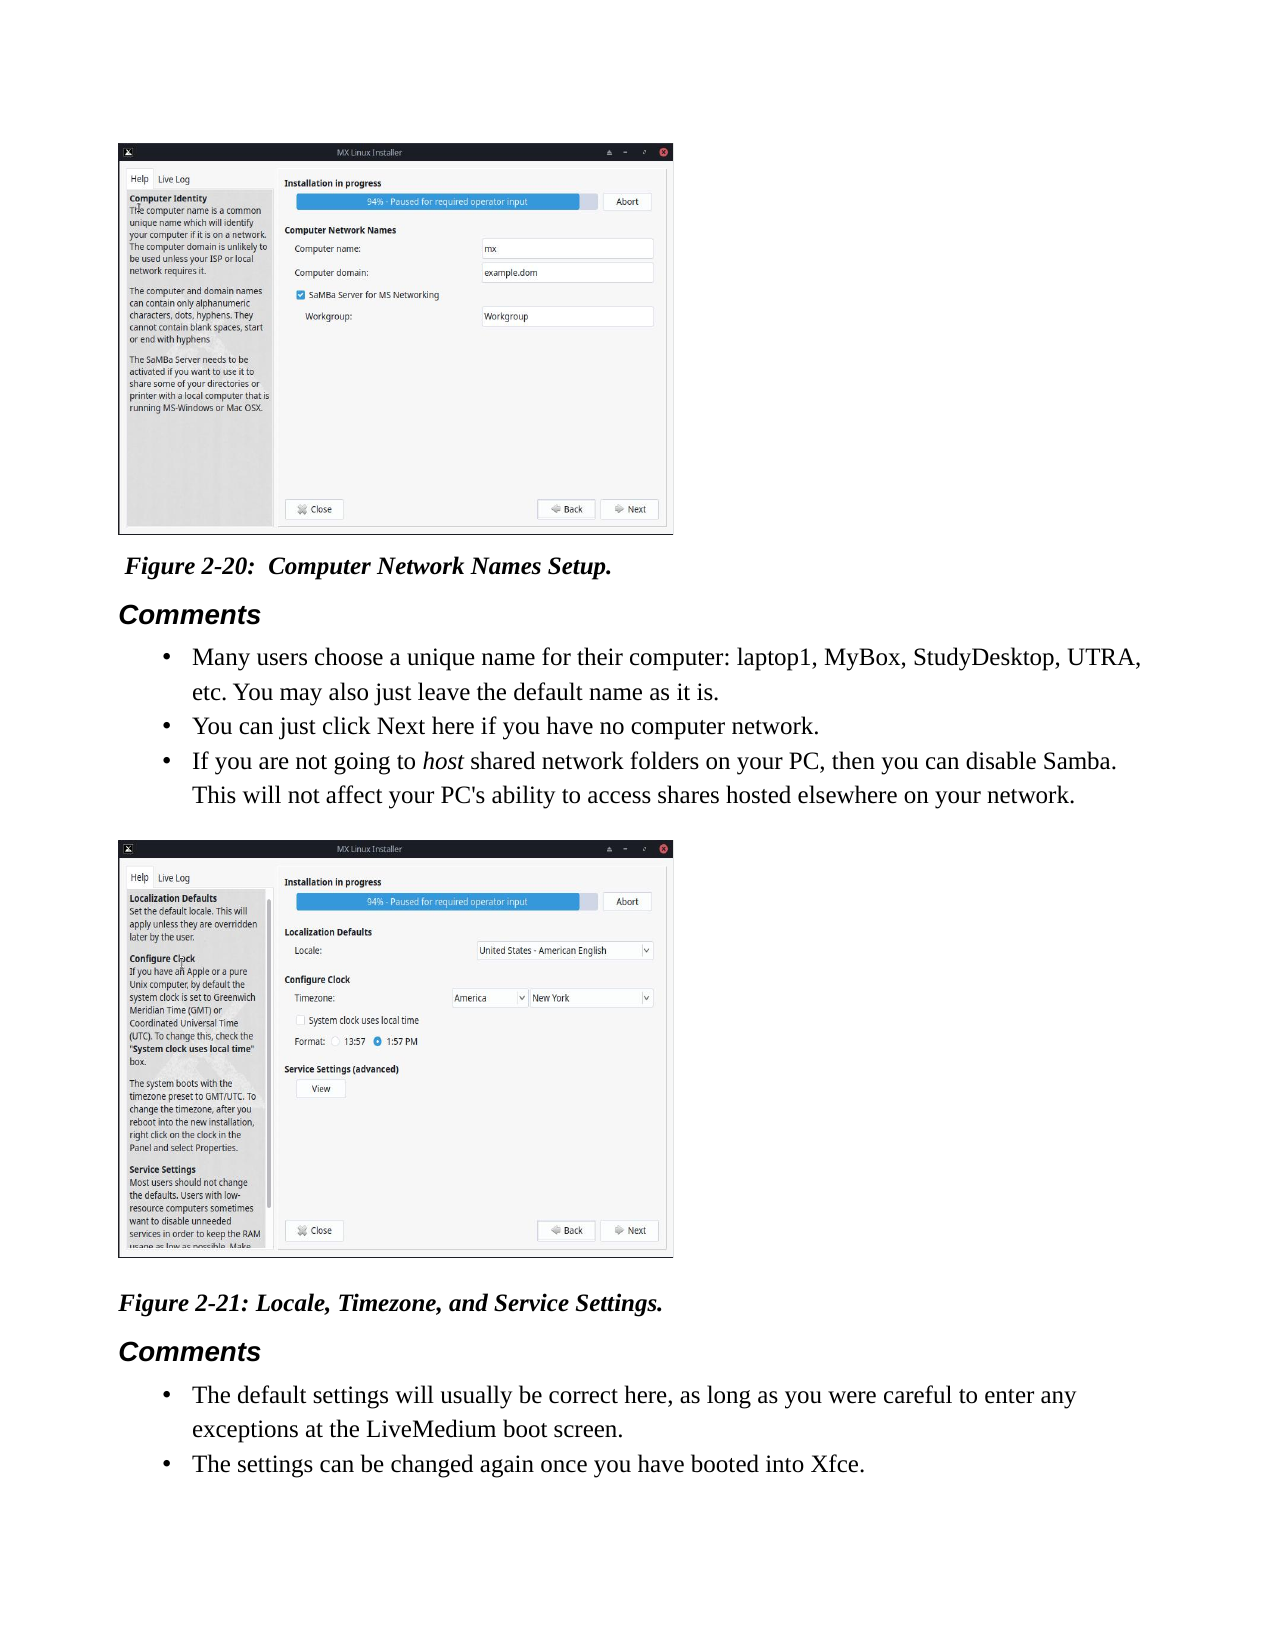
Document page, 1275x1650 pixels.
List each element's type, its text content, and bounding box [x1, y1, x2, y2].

text Figure 2-21: Locale, Timezone, and Service Settings. [118, 1288, 1157, 1317]
picture [118, 143, 674, 535]
list If you are not going to host shared network folders on your PC, then you can disable Samba. This will not affect your PC's ability to access shares hosted elsewhere on your network. [162, 746, 1157, 809]
text Figure 2-20: Computer Network Names Setup. [118, 551, 1157, 580]
subtitle Comments [118, 598, 1157, 630]
list The settings can be changed again once you have booted into Xfce. [162, 1449, 1157, 1477]
list You can just click Next here if you have no computer network. [162, 711, 1157, 740]
subtitle Comments [118, 1335, 1157, 1367]
list Many users choose a unique name for their computer: laptop1, MyBox, StudyDesktop, UTRA, etc. You may also just leave the default name as it is. [162, 642, 1157, 706]
list The default settings will usually be correct here, as long as you were careful to enter any exceptions at the LiveMedium boot screen. [162, 1380, 1157, 1443]
picture [118, 840, 674, 1258]
